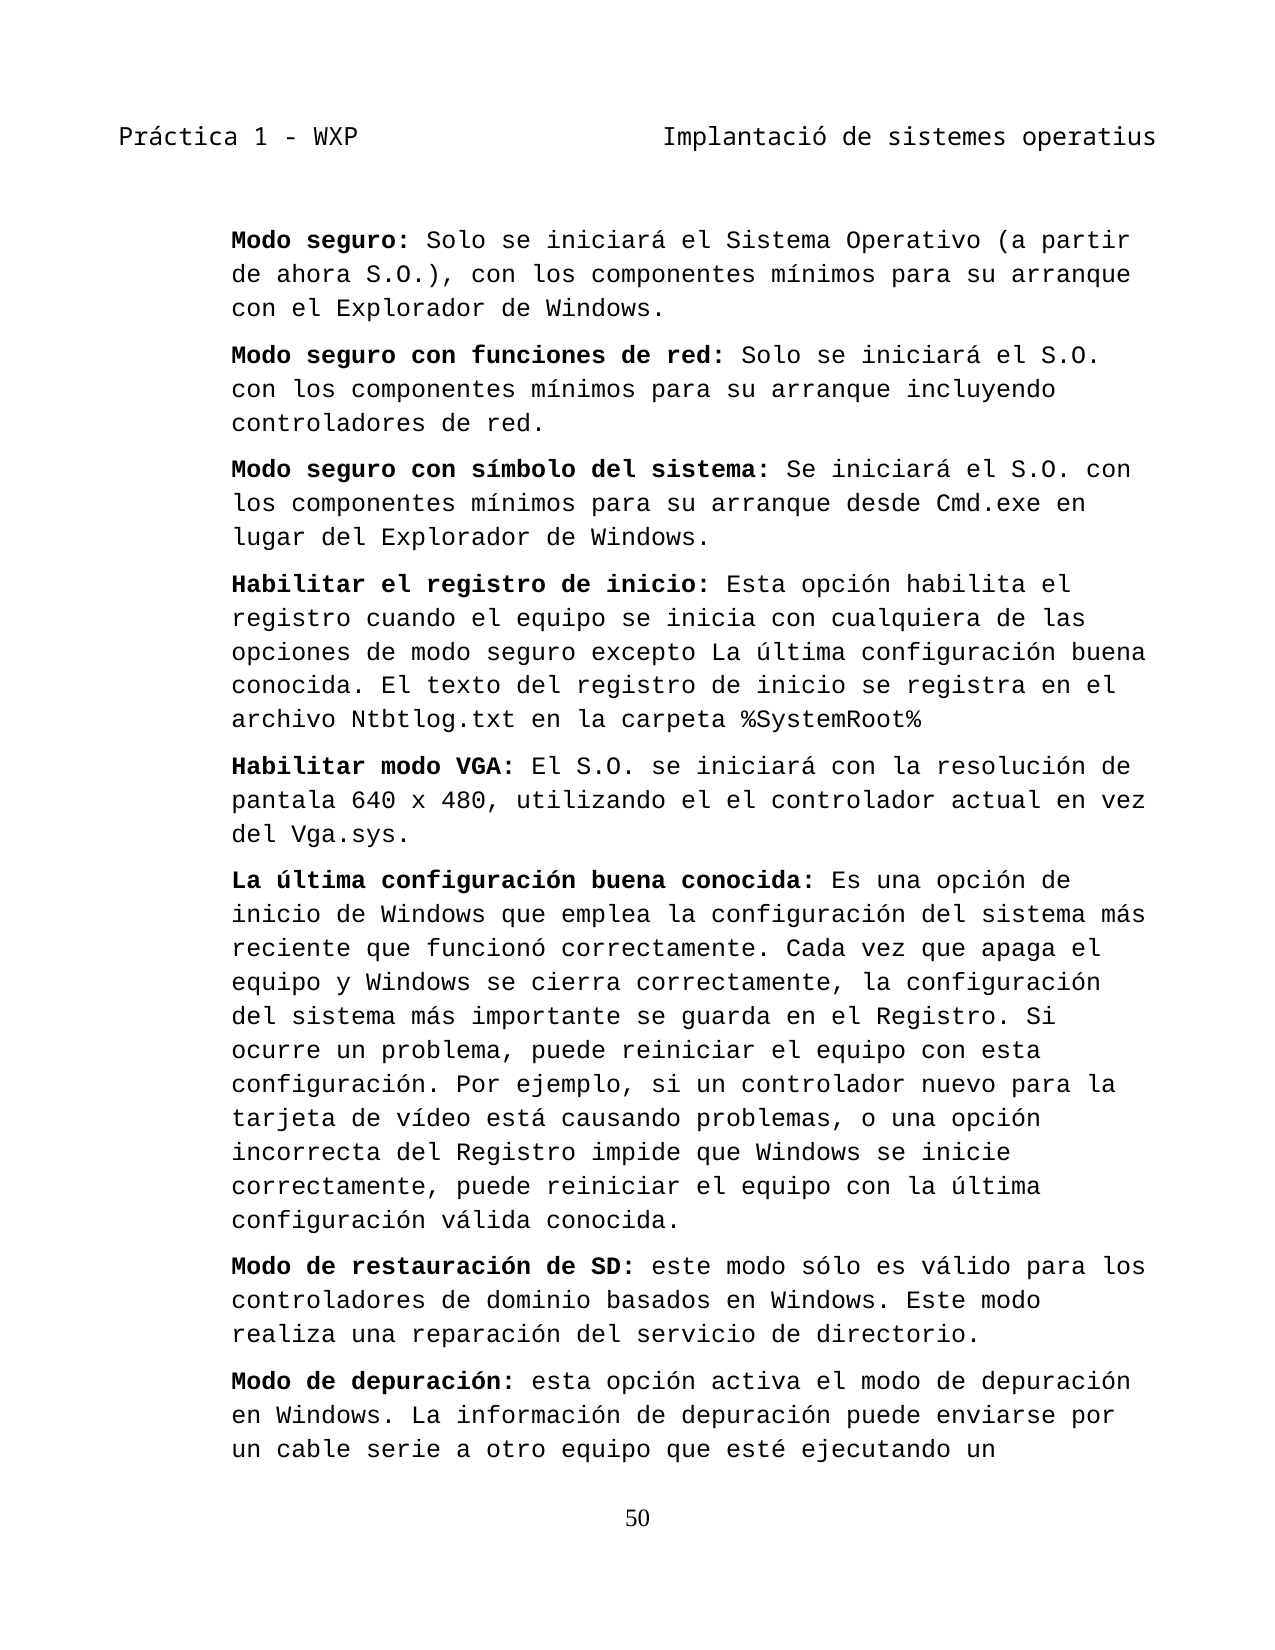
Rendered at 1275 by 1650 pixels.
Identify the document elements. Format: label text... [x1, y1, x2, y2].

text Habilitar modo VGA: El S.O. se iniciará con la resolución de pantala 640 x 480, utilizando el el controlador actual en vez del Vga.sys. [231, 753, 1157, 850]
text Modo seguro con funciones de red: Solo se iniciará el S.O. con los componentes mínimos para su arranque incluyendo controladores de red. [231, 342, 1157, 439]
text Modo de restauración de SD: este modo sólo es válido para los controladores de dominio basados en Windows. Este modo realiza una reparación del servicio de directorio. [231, 1254, 1157, 1350]
text Modo de depuración: esta opción activa el modo de depuración en Windows. La información de depuración puede enviarse por un cable serie a otro equipo que esté ejecutando un [231, 1368, 1157, 1464]
text La última configuración buena conocida: Es una opción de inicio de Windows que emplea la configuración del sistema más reciente que funcionó correctamente. Cada vez que apaga el equipo y Windows se cierra correctamente, la configuración del sistema más importante se guarda en el Registro. Si ocurre un problema, puede reiniciar el equipo con esta configuración. Por ejemplo, si un controlador nuevo para la tarjeta de vídeo está causando problemas, o una opción incorrecta del Registro impide que Windows se inicie correctamente, puede reiniciar el equipo con la última configuración válida conocida. [231, 868, 1157, 1236]
text Modo seguro con símbolo del sistema: Se iniciará el S.O. con los componentes mínimos para su arranque desde Cmd.exe en lugar del Explorador de Windows. [231, 457, 1157, 553]
text Modo seguro: Solo se iniciará el Sistema Operativo (a partir de ahora S.O.), con los componentes mínimos para su arranque con el Explorador de Windows. [231, 228, 1157, 324]
text Habilitar el registro de inicio: Esta opción habilita el registro cuando el equipo se inicia con cualquiera de las opciones de modo seguro excepto La última configuración buena conocida. El texto del registro de inicio se registra en el archivo Ntbtlog.txt en la carpeta %SystemRoot% [231, 571, 1157, 735]
